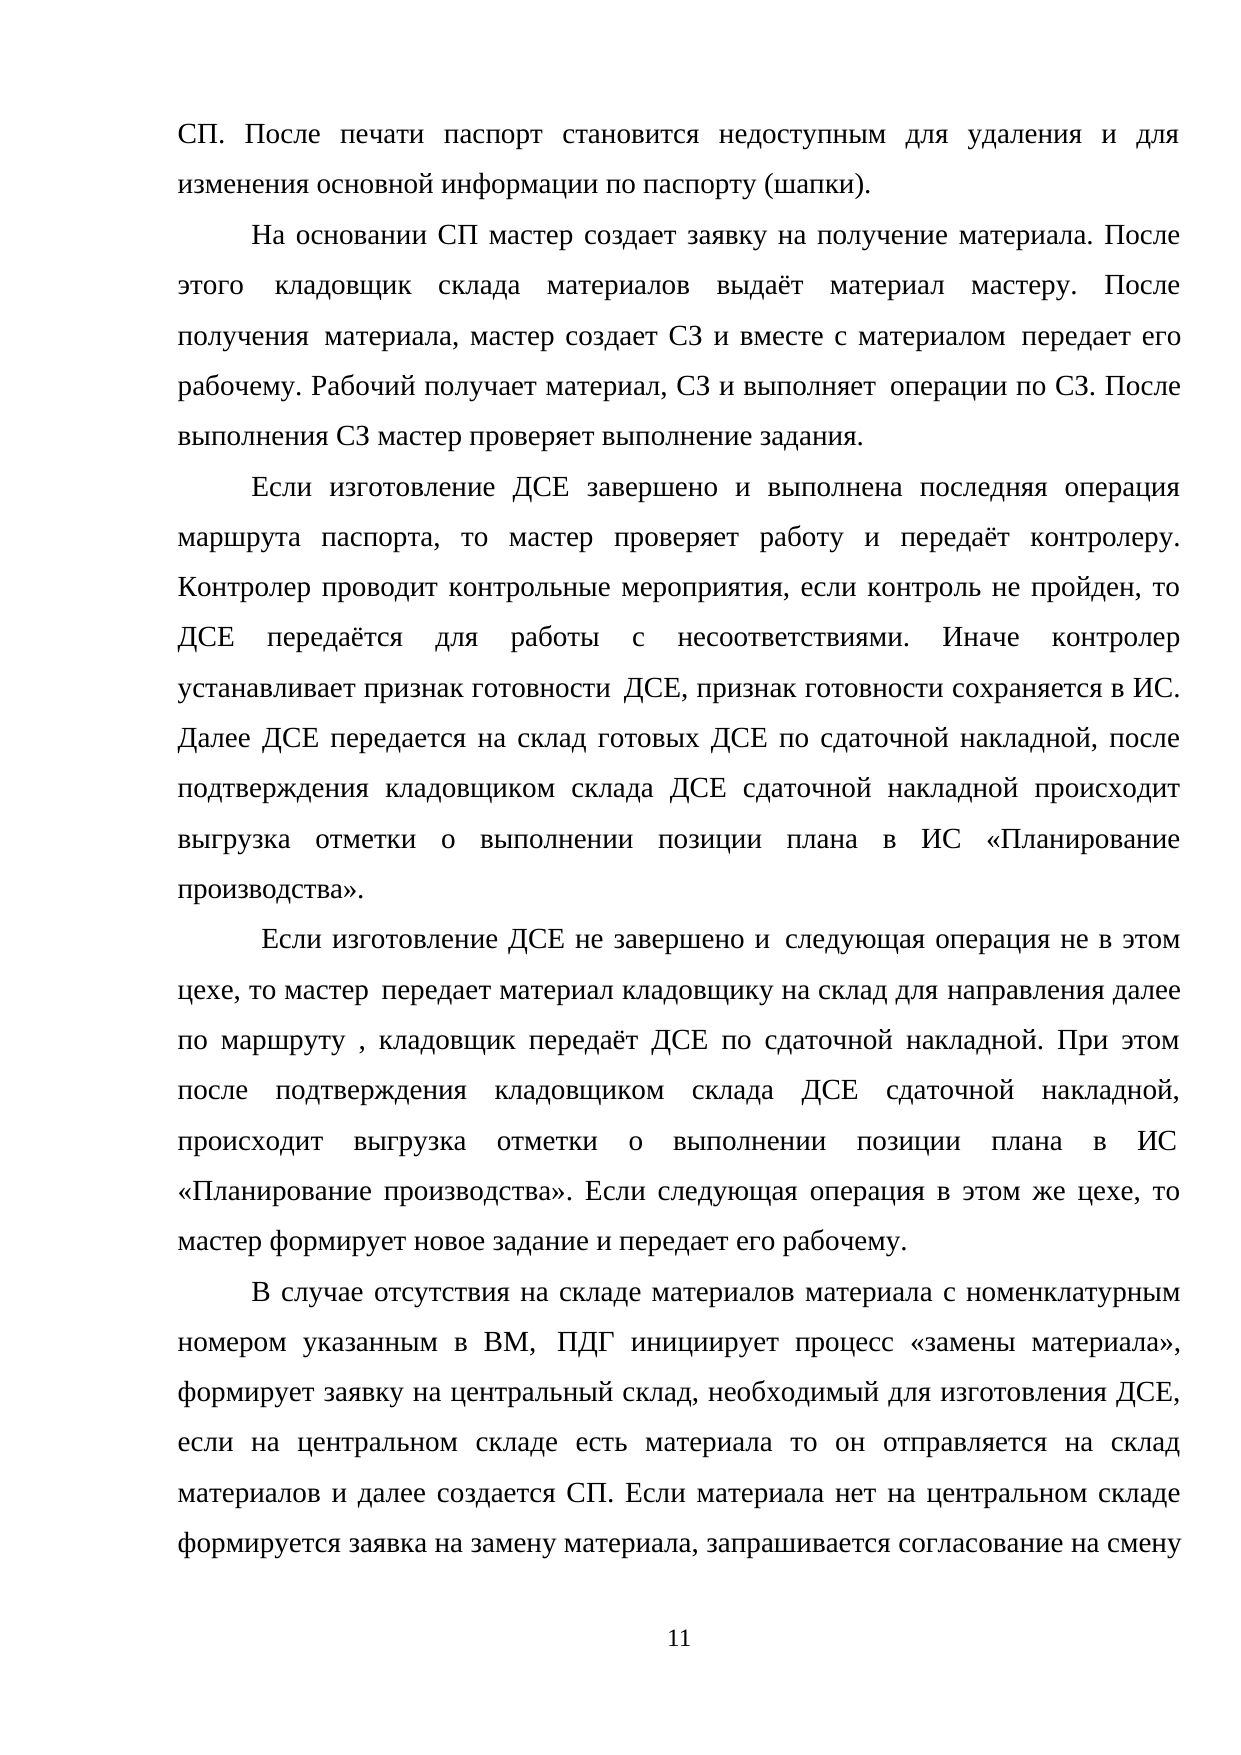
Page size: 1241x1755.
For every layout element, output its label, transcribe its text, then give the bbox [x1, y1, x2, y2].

text На основании СП мастер создает заявку на получение материала. После этого кладовщик склада материалов выдаёт материал мастеру. После получения материала, мастер создает СЗ и вместе с материалом передает его рабочему. Рабочий получает материал, СЗ и выполняет операции по СЗ. После выполнения СЗ мастер проверяет выполнение задания. [177, 217, 1181, 452]
text Если изготовление ДСЕ завершено и выполнена последняя операция маршрута паспорта, то мастер проверяет работу и передаёт контролеру. Контролер проводит контрольные мероприятия, если контроль не пройден, то ДСЕ передаётся для работы с несоответствиями. Иначе контролер устанавливает признак готовности ДСЕ, признак готовности сохраняется в ИС. Далее ДСЕ передается на склад готовых ДСЕ по сдаточной накладной, после подтверждения кладовщиком склада ДСЕ сдаточной накладной происходит выгрузка отметки о выполнении позиции плана в ИС «Планирование производства». [177, 469, 1181, 905]
text Если изготовление ДСЕ не завершено и следующая операция не в этом цехе, то мастер передает материал кладовщику на склад для направления далее по маршруту , кладовщик передаёт ДСЕ по сдаточной накладной. При этом после подтверждения кладовщиком склада ДСЕ сдаточной накладной, происходит выгрузка отметки о выполнении позиции плана в ИС [177, 921, 1181, 1156]
text СП. После печати паспорт становится недоступным для удаления и для изменения основной информации по паспорту (шапки). [177, 116, 1180, 200]
text В случае отсутствия на складе материалов материала с номенклатурным номером указанным в ВМ, ПДГ инициирует процесс «замены материала», формирует заявку на центральный склад, необходимый для изготовления ДСЕ, если на центральном складе есть материала то он отправляется на склад материалов и далее создается СП. Если материала нет на центральном складе формируется заявка на замену материала, запрашивается согласование на смену [177, 1274, 1182, 1559]
text «Планирование производства». Если следующая операция в этом же цехе, то мастер формирует новое задание и передает его рабочему. [177, 1173, 1181, 1257]
